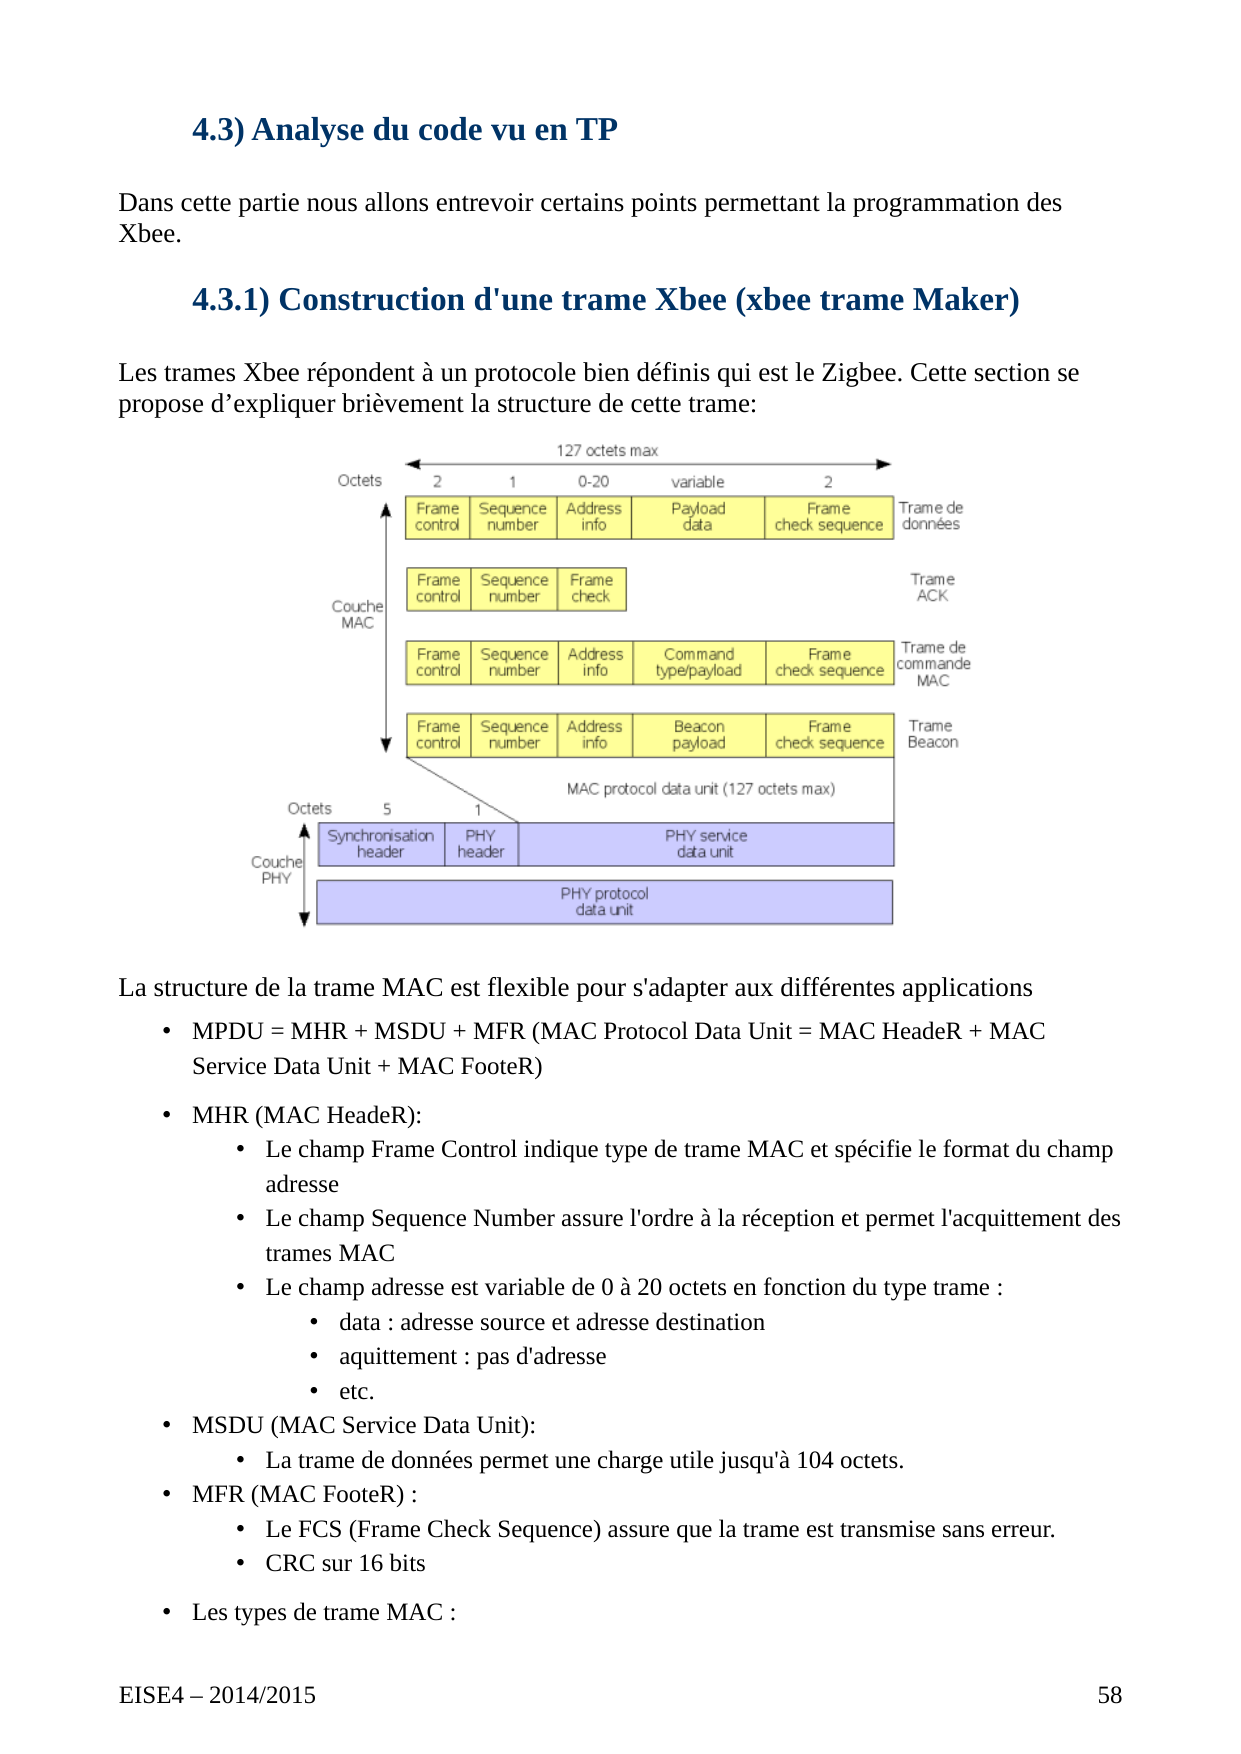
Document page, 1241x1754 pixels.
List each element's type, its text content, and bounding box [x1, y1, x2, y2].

list MFR (MAC FooteR) : [162, 1479, 1122, 1508]
list MHR (MAC HeadeR): [162, 1100, 1122, 1129]
text Dans cette partie nous allons entrevoir certains points permettant la programmation des Xbee. [118, 186, 1122, 248]
text 4.3) Analyse du code vu en TP [118, 109, 1122, 148]
list data : adresse source et adresse destination [309, 1307, 1122, 1336]
list MPDU = MHR + MSDU + MFR (MAC Protocol Data Unit = MAC HeadeR + MAC Service Data Unit + MAC FooteR) [162, 1016, 1122, 1079]
list aquittement : pas d'adresse [309, 1341, 1122, 1370]
text Les trames Xbee répondent à un protocole bien définis qui est le Zigbee. Cette section se propose d’expliquer brièvement la structure de cette trame: [118, 356, 1122, 418]
list MSDU (MAC Service Data Unit): [162, 1410, 1122, 1439]
text La structure de la trame MAC est flexible pour s'adapter aux différentes applications [118, 971, 1122, 1002]
picture [242, 434, 973, 940]
list Le FCS (Frame Check Sequence) assure que la trame est transmise sans erreur. [236, 1514, 1122, 1542]
list Le champ Frame Control indique type de trame MAC et spécifie le format du champ adresse [236, 1134, 1122, 1198]
list CRC sur 16 bits [236, 1548, 1122, 1577]
list etc. [309, 1376, 1122, 1404]
list Les types de trame MAC : [162, 1597, 1122, 1626]
text 4.3.1) Construction d'une trame Xbee (xbee trame Maker) [118, 279, 1122, 318]
list La trame de données permet une charge utile jusqu'à 104 octets. [236, 1445, 1122, 1473]
list Le champ adresse est variable de 0 à 20 octets en fonction du type trame : [236, 1272, 1122, 1301]
list Le champ Sequence Number assure l'ordre à la réception et permet l'acquittement des trames MAC [236, 1203, 1122, 1267]
